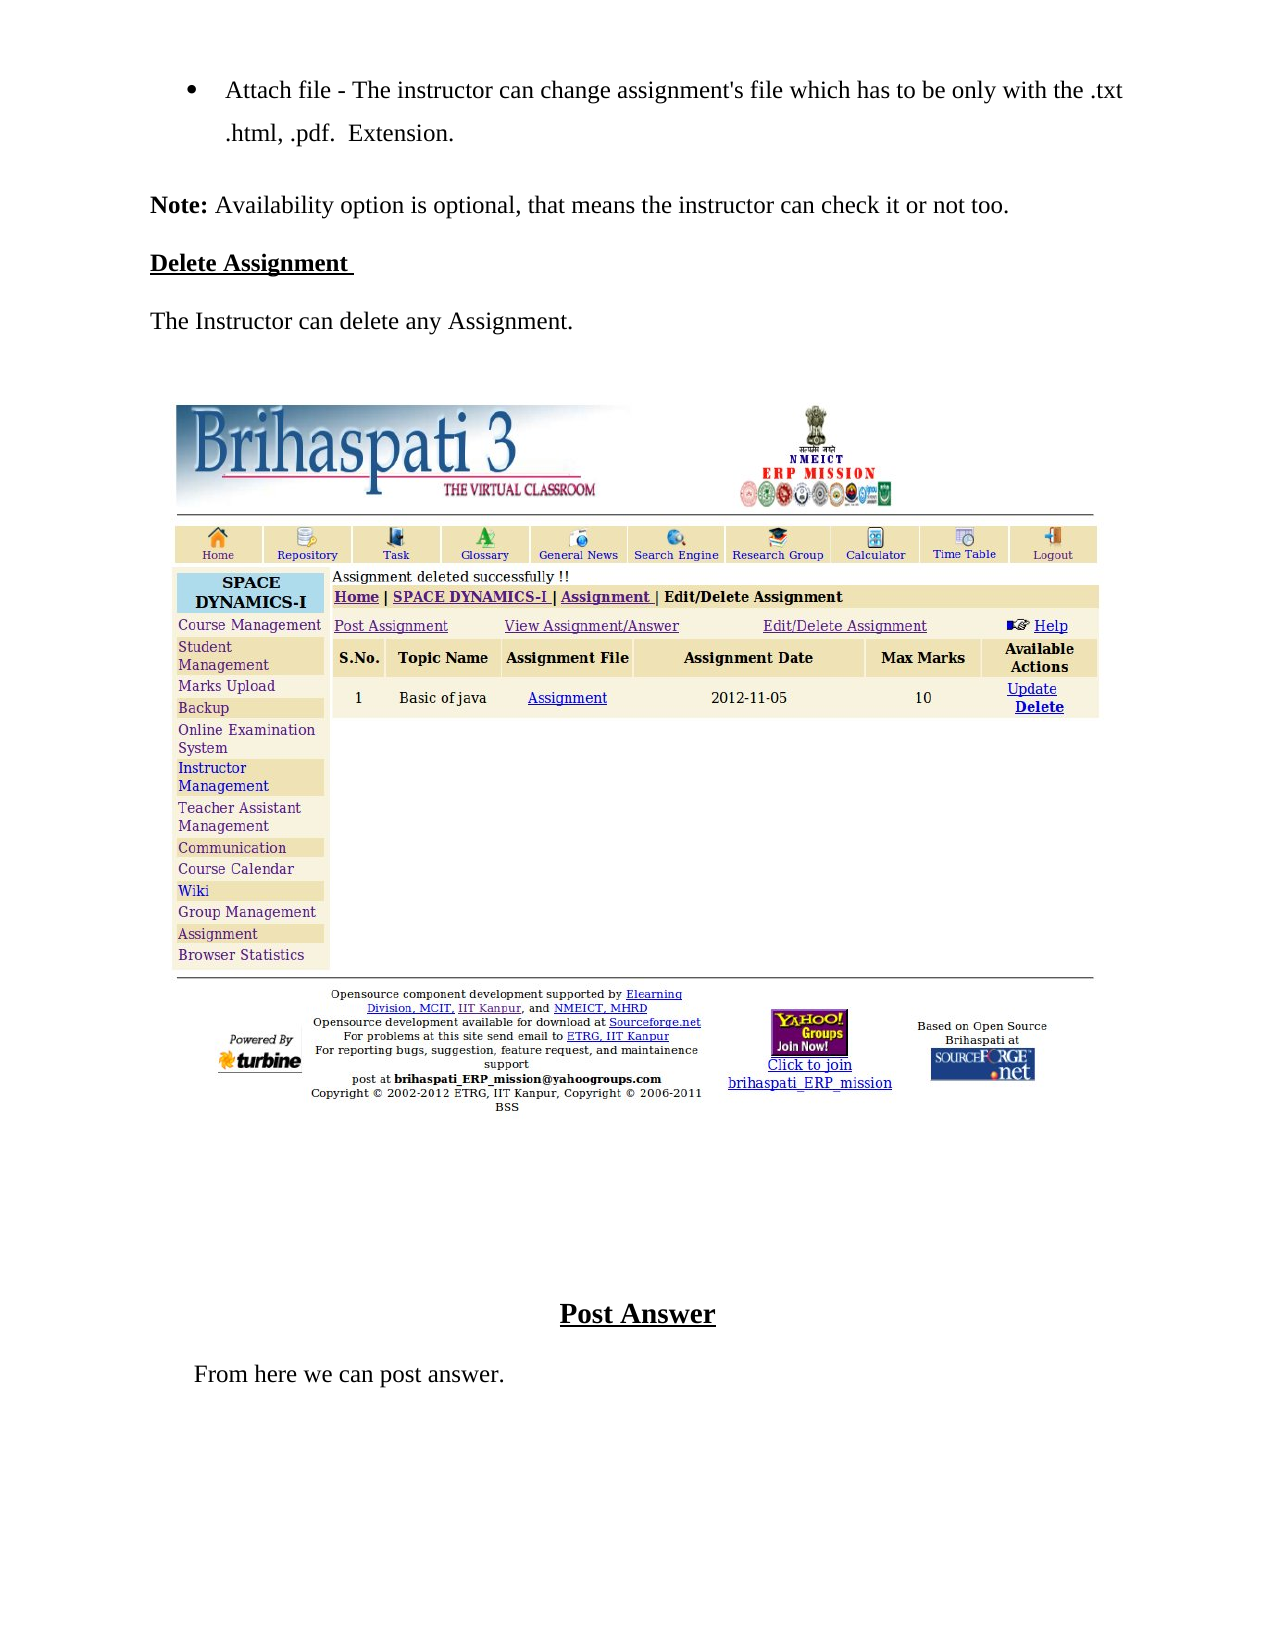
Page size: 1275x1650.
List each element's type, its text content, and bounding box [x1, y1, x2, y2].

text Delete Assignment [150, 248, 1125, 277]
text From here we can post answer. [150, 1359, 1125, 1387]
text Note: Availability option is optional, that means the instructor can check it or not too. [150, 190, 1125, 219]
text The Instructor can delete any Assignment. [150, 306, 1125, 335]
list Attach file - The instructor can change assignment's file which has to be only with the .txt .html, .pdf. Extension. [187, 75, 1125, 147]
picture [170, 402, 1105, 1121]
text Post Answer [150, 1296, 1125, 1329]
